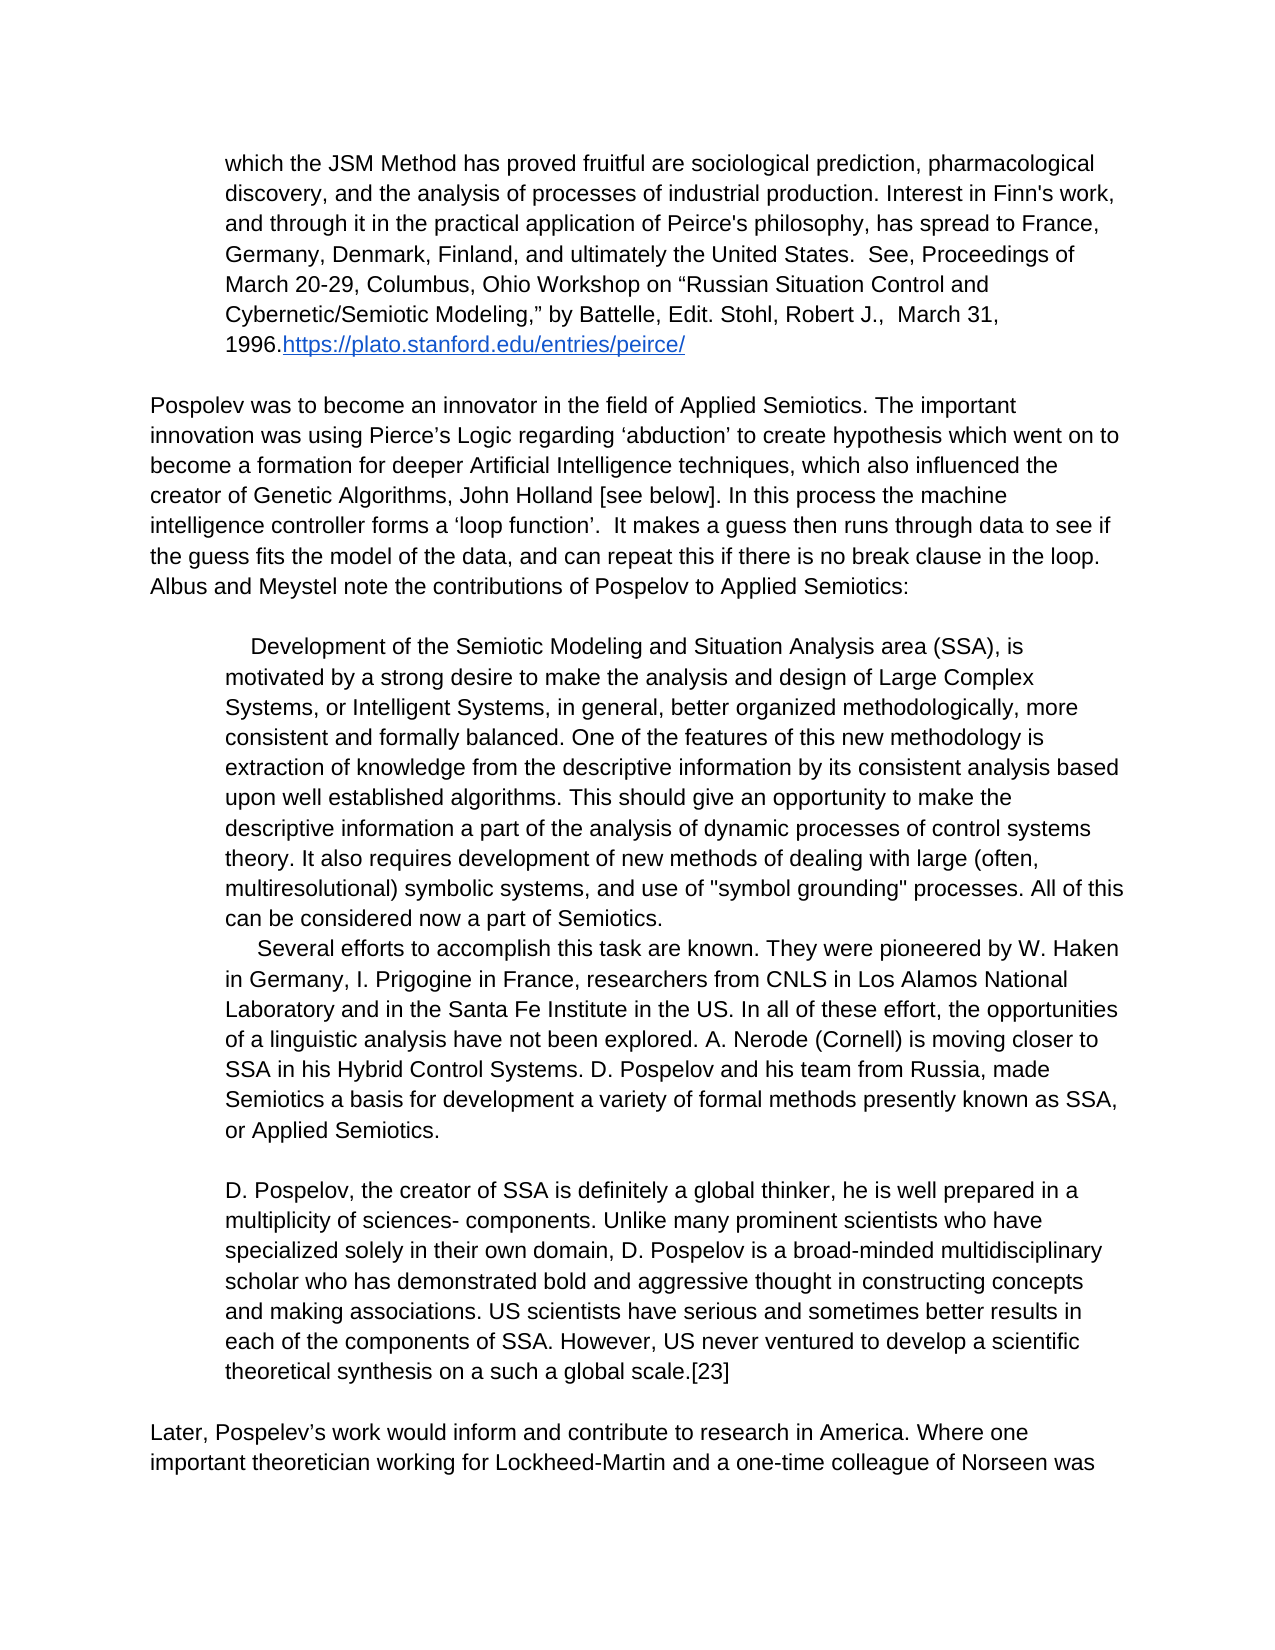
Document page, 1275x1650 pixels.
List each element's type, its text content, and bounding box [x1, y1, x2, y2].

text Pospolev was to become an innovator in the field of Applied Semiotics. The important innovation was using Pierce’s Logic regarding ‘abduction’ to create hypothesis which went on to become a formation for deeper Artificial Intelligence techniques, which also influenced the creator of Genetic Algorithms, John Holland [see below]. In this process the machine intelligence controller forms a ‘loop function’. It makes a guess then runs through data to see if the guess fits the model of the data, and can repeat this if there is no break clause in the loop. Albus and Meystel note the contributions of Pospelov to Applied Semiotics: [150, 392, 1125, 599]
text which the JSM Method has proved fruitful are sociological prediction, pharmacological discovery, and the analysis of processes of industrial production. Interest in Finn's work, and through it in the practical application of Peirce's philosophy, has spread to France, Germany, Denmark, Finland, and ultimately the United States. See, Proceedings of March 20-29, Columbus, Ohio Workshop on “Russian Situation Control and Cybernetic/Semiotic Modeling,” by Battelle, Edit. Stohl, Robert J., March 31, 1996.https://plato.stanford.edu/entries/peirce/ [225, 150, 1125, 358]
text Development of the Semiotic Modeling and Situation Analysis area (SSA), is motivated by a strong desire to make the analysis and design of Large Complex Systems, or Intelligent Systems, in general, better organized methodologically, more consistent and formally balanced. One of the features of this new methodology is extraction of knowledge from the descriptive information by its consistent analysis based upon well established algorithms. This should give an opportunity to make the descriptive information a part of the analysis of dynamic processes of control systems theory. It also requires development of new methods of dealing with large (often, multiresolutional) symbolic systems, and use of "symbol grounding" processes. All of this can be considered now a part of Semiotics. Several efforts to accomplish this task are known. They were pioneered by W. Haken in Germany, I. Prigogine in France, researchers from CNLS in Los Alamos National Laboratory and in the Santa Fe Institute in the US. In all of these effort, the opportunities of a linguistic analysis have not been explored. A. Nerode (Cornell) is moving closer to SSA in his Hybrid Control Systems. D. Pospelov and his team from Russia, made Semiotics a basis for development a variety of formal methods presently known as SSA, or Applied Semiotics. [225, 633, 1125, 1143]
text Later, Pospelev’s work would inform and contribute to research in America. Where one important theoretician working for Lockheed-Martin and a one-time colleague of Norseen was [150, 1419, 1125, 1475]
text D. Pospelov, the creator of SSA is definitely a global thinker, he is well prepared in a multiplicity of sciences- components. Unlike many prominent scientists who have specialized solely in their own domain, D. Pospelov is a broad-minded multidisciplinary scholar who has demonstrated bold and aggressive thought in constructing concepts and making associations. US scientists have serious and sometimes better results in each of the components of SSA. However, US never ventured to develop a scientific theoretical synthesis on a such a global scale.[23] [225, 1177, 1125, 1385]
